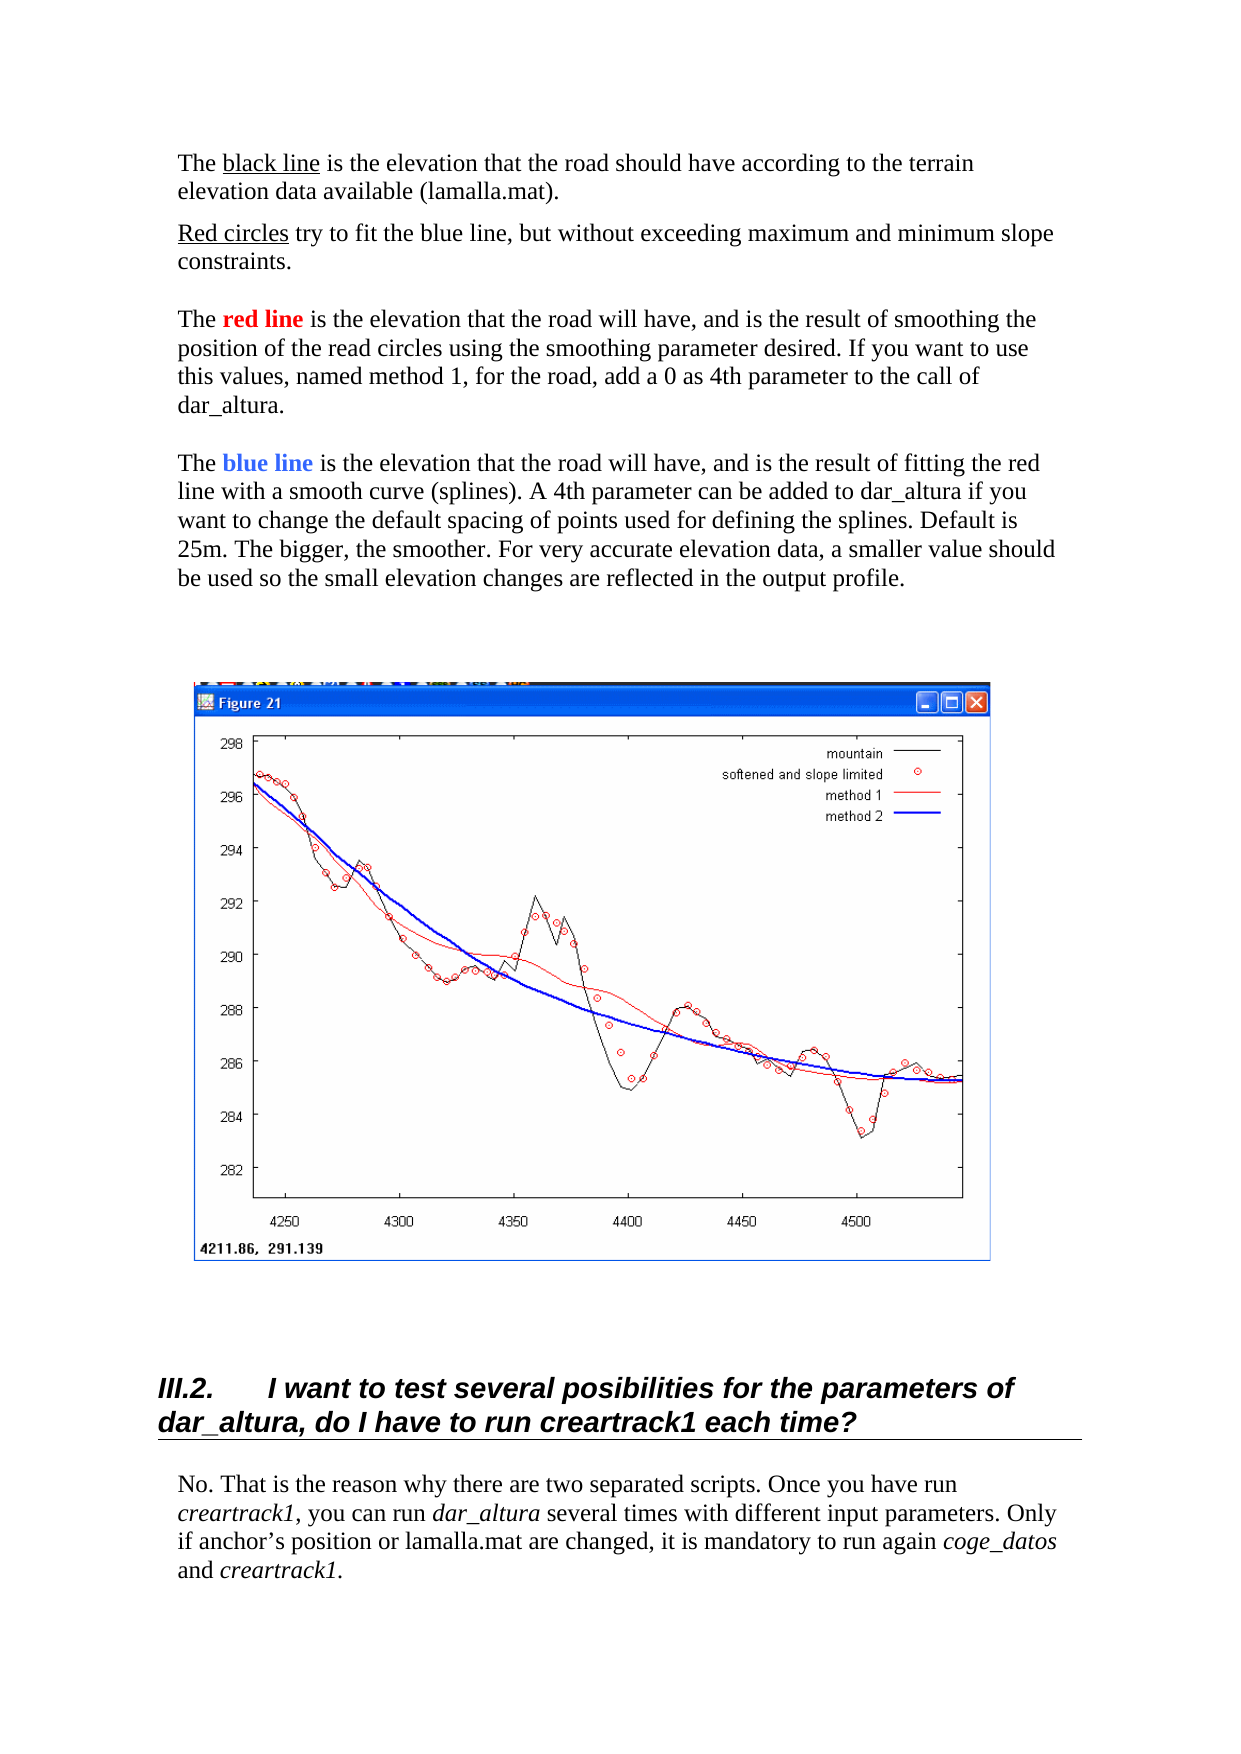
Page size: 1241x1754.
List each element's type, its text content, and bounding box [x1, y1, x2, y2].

text Red circles try to fit the blue line, but without exceeding maximum and minimum slope constraints. [177, 218, 1063, 275]
text The red line is the elevation that the road will have, and is the result of smoothing the position of the read circles using the smoothing parameter desired. If you want to use this values, named method 1, for the road, add a 0 as 4th parameter to the call of dar_altura. [177, 304, 1063, 419]
text The blue line is the elevation that the road will have, and is the result of fitting the red line with a smooth curve (splines). A 4th parameter can be added to dar_altura if you want to change the default spacing of points used for defining the splines. Default is 25m. The bigger, the smoother. For very accurate elevation data, a smaller value should be used so the small elevation changes are reflected in the output profile. [177, 448, 1063, 591]
picture [193, 682, 991, 1261]
subtitle I want to test several posibilities for the parameters of dar_altura, do I have to run creartrack1 each time? [158, 1372, 1082, 1439]
text No. That is the reason why there are two separated scripts. Once you have run creartrack1, you can run dar_altura several times with different input parameters. Only if anchor’s position or lamalla.mat are changed, it is mandatory to run again coge_datos and creartrack1. [177, 1469, 1063, 1584]
text The black line is the elevation that the road should have according to the terrain elevation data available (lamalla.mat). [177, 148, 1063, 205]
